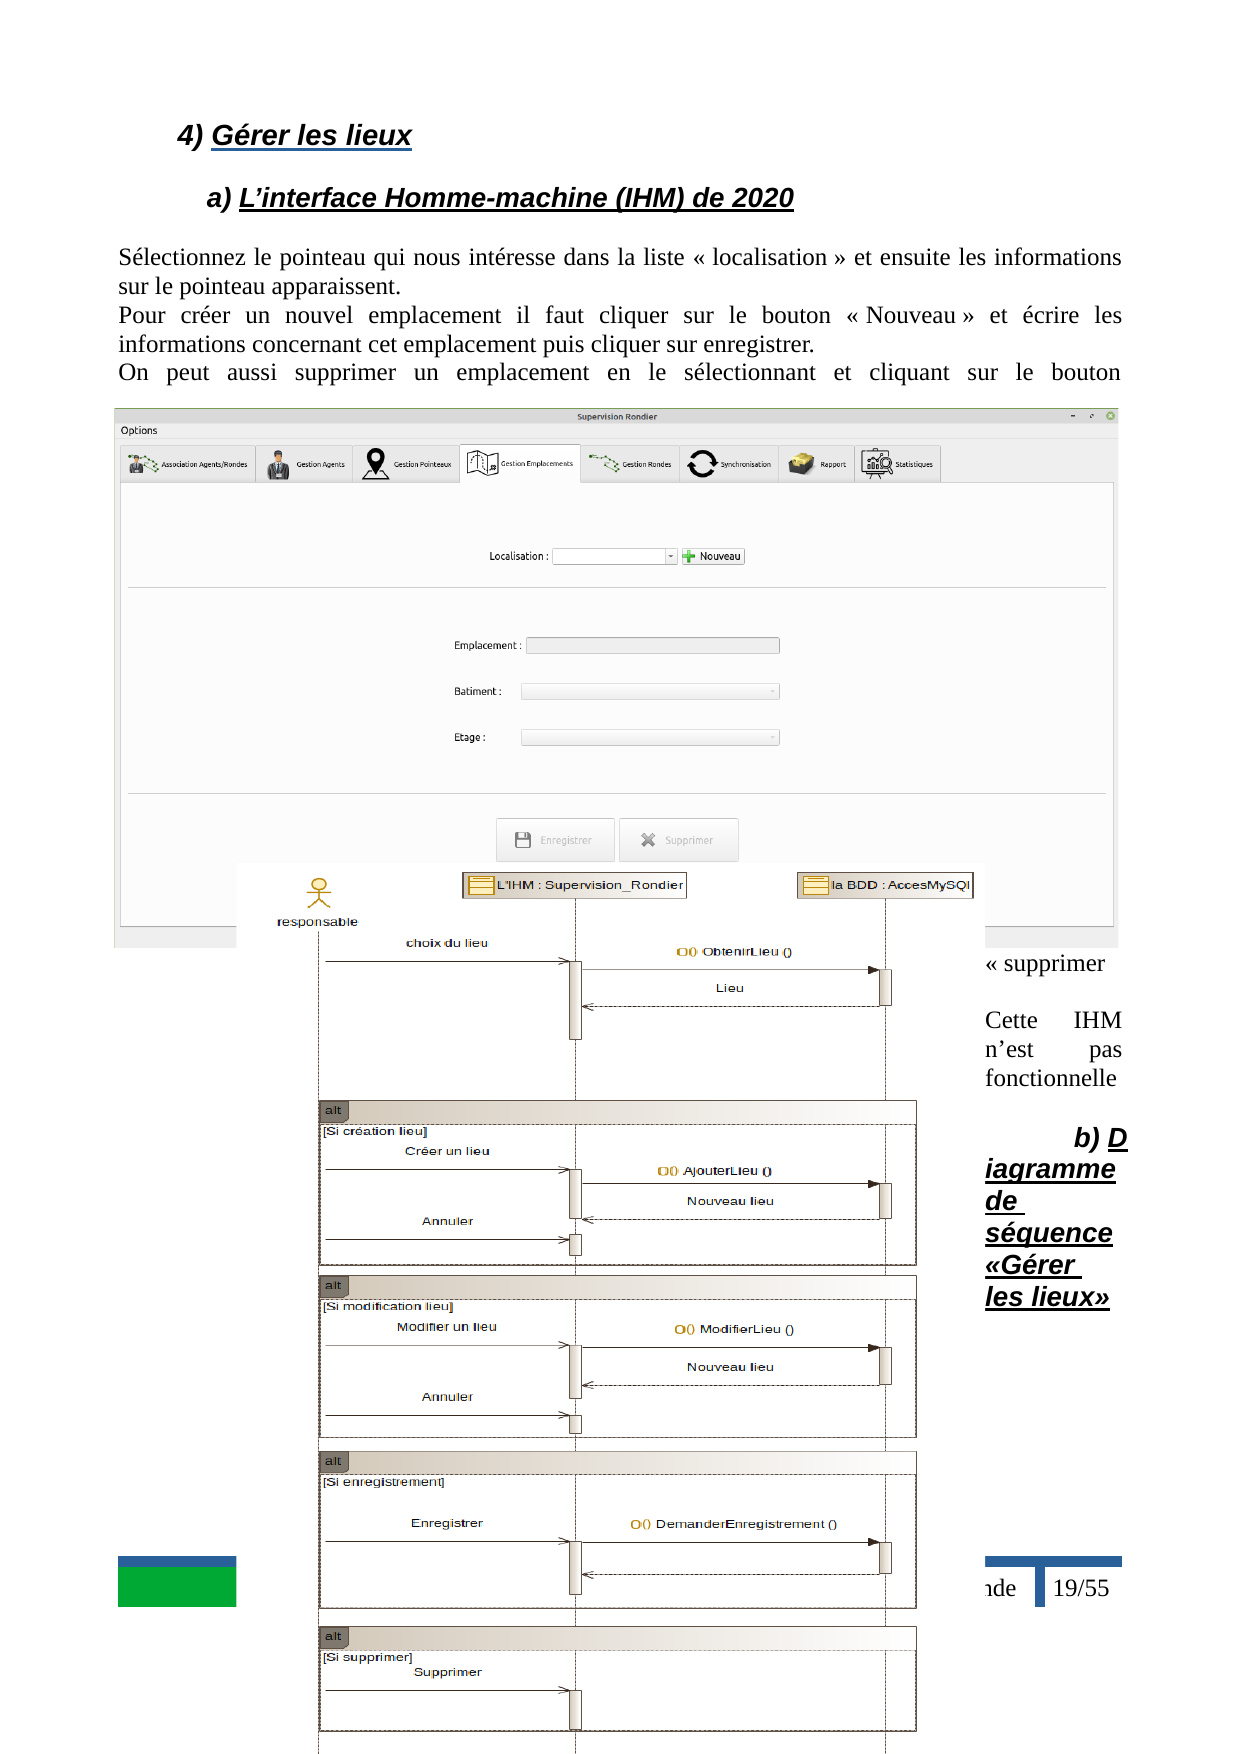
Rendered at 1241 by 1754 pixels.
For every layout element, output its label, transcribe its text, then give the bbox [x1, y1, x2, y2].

text On peut aussi supprimer un emplacement en le sélectionnant et cliquant sur le bouton « supprimer ». [118, 357, 1122, 977]
picture [114, 408, 1119, 1754]
subtitle Diagramme de séquence «Gérer les lieux» [986, 1121, 1122, 1182]
text Préconditions : Pour qu’un responsable puisse gérer les emplacements, il faut que la base de données soit opérationnelle. [118, 1182, 236, 1240]
text Diagramme de séquence : [986, 1413, 1122, 1442]
text Pour créer un nouvel emplacement il faut cliquer sur le bouton « Nouveau » et écrire les informations concernant cet emplacement puis cliquer sur enregistrer. [118, 300, 1122, 357]
text Cette IHM n’est pas fonctionnelle au niveau de l’affichage, il faut créer une nouvelle interface pour créer ou modifier un nouveau lieu. L’interface de départ doit comporter la liste des lieux enregistrés dans la base de données. [986, 1005, 1122, 1092]
text Cette IHM n’est pas fonctionnelle au niveau de l’affichage, il faut créer une nouvelle interface pour créer ou modifier un nouveau lieu. L’interface de départ doit comporter la liste des lieux enregistrés dans la base de données. [118, 1005, 236, 1092]
subtitle L’interface Homme-machine (IHM) de 2020 [118, 181, 1122, 213]
subtitle Gérer les lieux [118, 118, 1122, 152]
subtitle Diagramme de séquence «Gérer les lieux» [118, 1240, 236, 1269]
text Préconditions : Pour qu’un responsable puisse gérer les emplacements, il faut que la base de données soit opérationnelle. [986, 1182, 1122, 1240]
text On peut aussi supprimer un emplacement en le sélectionnant et cliquant sur le bouton « supprimer ». [118, 948, 236, 977]
subtitle Diagramme de séquence «Gérer les lieux» [986, 1240, 1122, 1269]
text Description : Tout d’abord, le responsable doit choisir un lieu, une fois le lieu sélectionné les informations le concernant sont affichées et il peut les modifier. Pour créer un nouveau lieu, il doit cliquer sur le bouton nouveau puis entrer les informations sur le lieu. Il peut enregistrer et/ou supprimer un lieu. [986, 1269, 1122, 1384]
subtitle Diagramme de séquence «Gérer les lieux» [118, 1121, 236, 1182]
text Diagramme de séquence : [118, 1413, 236, 1442]
text Description : Tout d’abord, le responsable doit choisir un lieu, une fois le lieu sélectionné les informations le concernant sont affichées et il peut les modifier. Pour créer un nouveau lieu, il doit cliquer sur le bouton nouveau puis entrer les informations sur le lieu. Il peut enregistrer et/ou supprimer un lieu. [118, 1269, 236, 1384]
text Sélectionnez le pointeau qui nous intéresse dans la liste « localisation » et ensuite les informations sur le pointeau apparaissent. [118, 242, 1122, 300]
